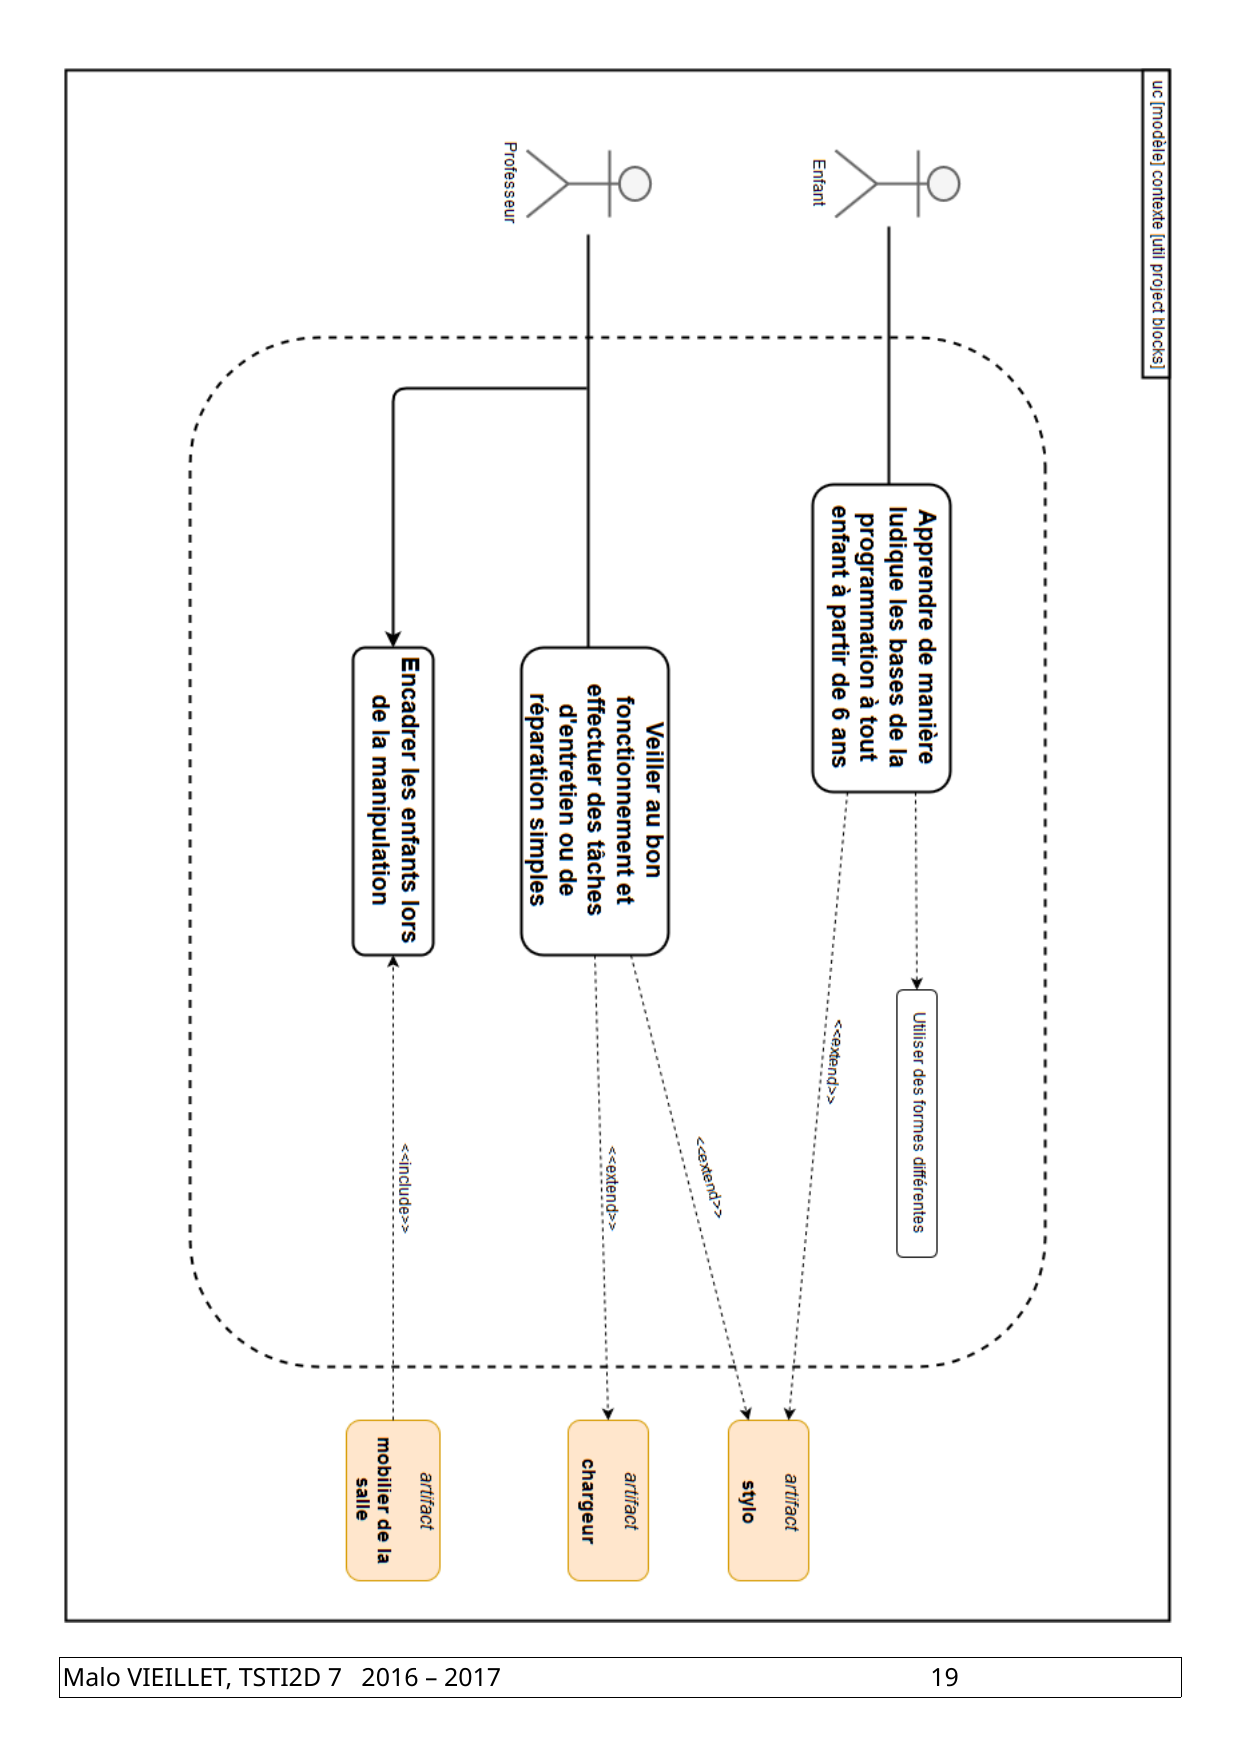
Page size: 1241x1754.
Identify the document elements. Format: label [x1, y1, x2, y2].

picture [64, 67, 1173, 1623]
